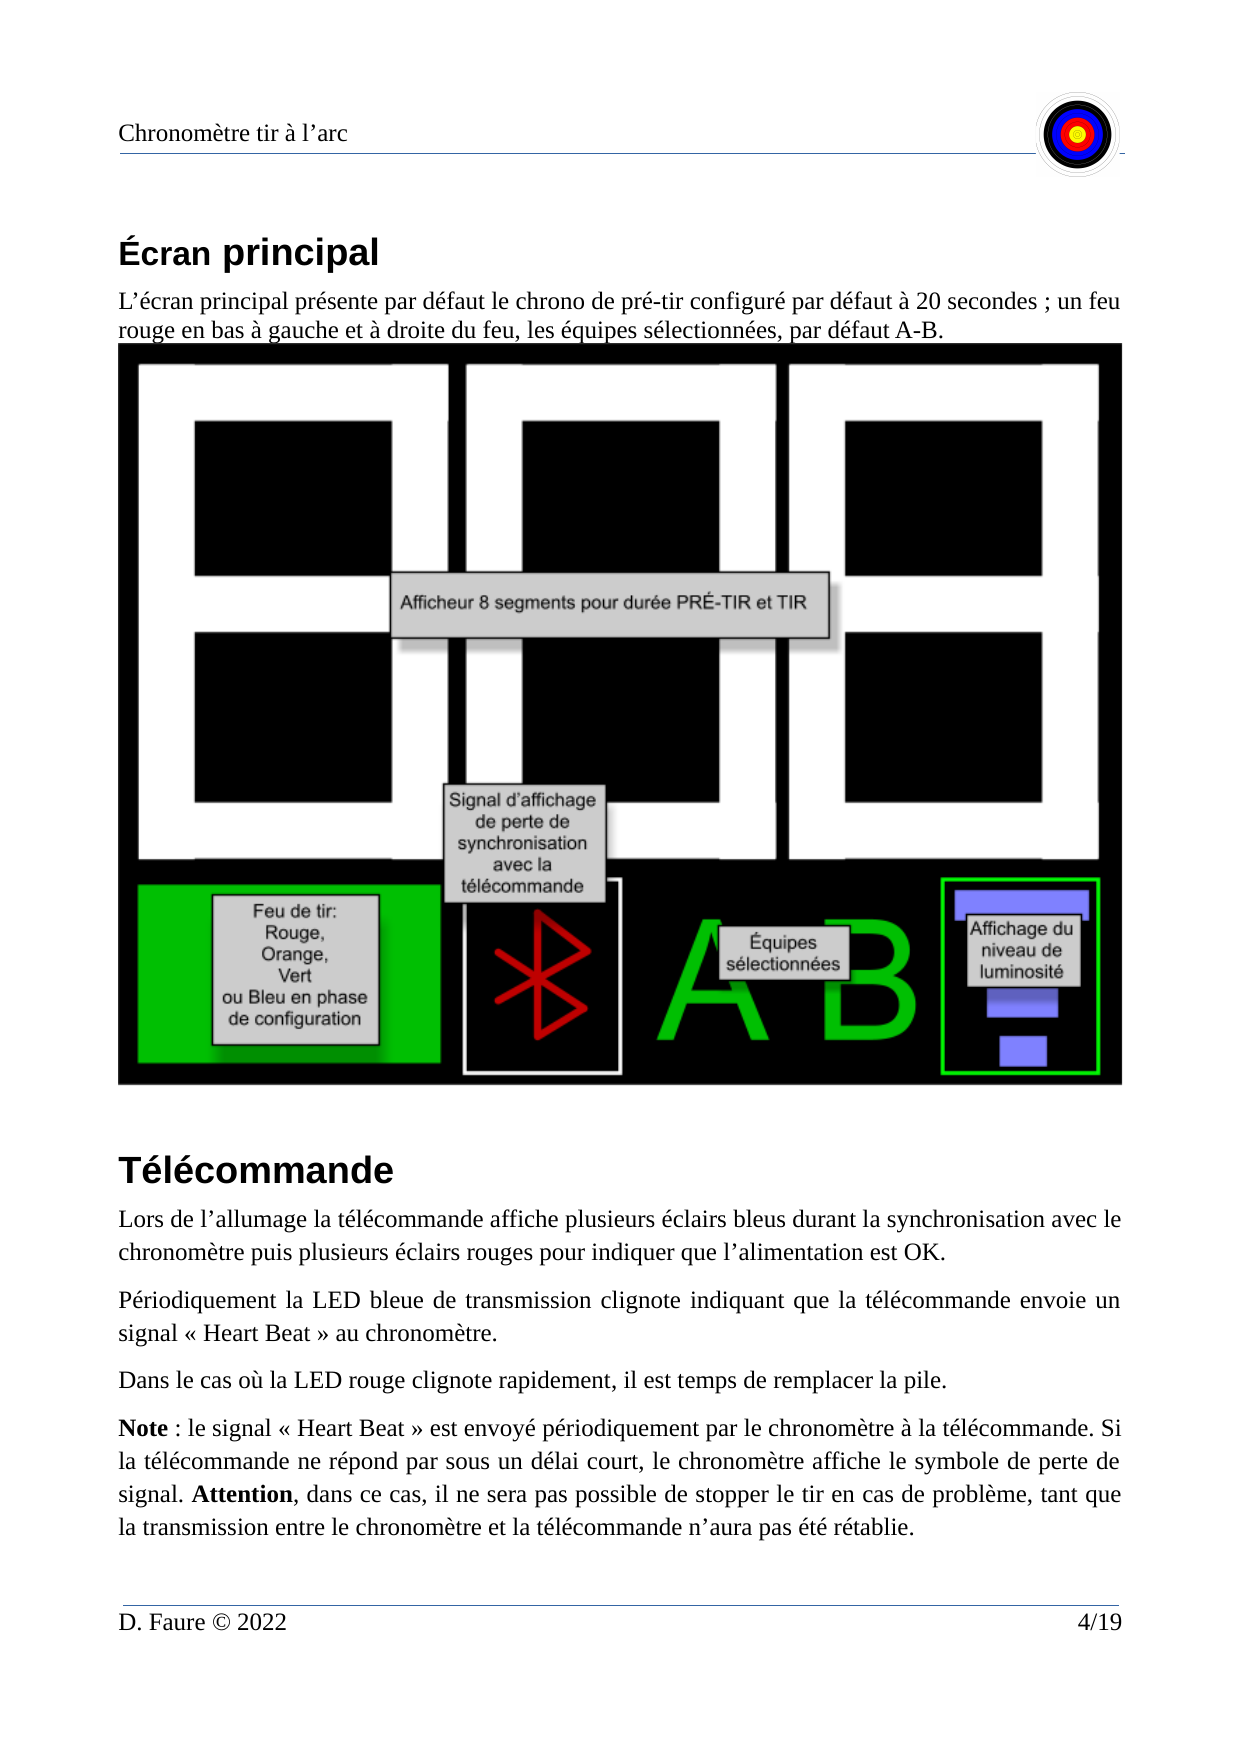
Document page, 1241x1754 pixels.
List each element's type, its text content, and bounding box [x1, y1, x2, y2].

subtitle Écran principal [118, 230, 1122, 274]
text Lors de l’allumage la télécommande affiche plusieurs éclairs bleus durant la synchronisation avec le chronomètre puis plusieurs éclairs rouges pour indiquer que l’alimentation est OK. [118, 1204, 1122, 1266]
text L’écran principal présente par défaut le chrono de pré-tir configuré par défaut à 20 secondes ; un feu rouge en bas à gauche et à droite du feu, les équipes sélectionnées, par défaut A-B. [118, 286, 1122, 343]
picture [1035, 92, 1120, 177]
picture [118, 343, 1123, 1095]
text Périodiquement la LED bleue de transmission clignote indiquant que la télécommande envoie un signal « Heart Beat » au chronomètre. [118, 1285, 1122, 1346]
text Dans le cas où la LED rouge clignote rapidement, il est temps de remplacer la pile. [118, 1365, 1122, 1394]
text Note : le signal « Heart Beat » est envoyé périodiquement par le chronomètre à la télécommande. Si la télécommande ne répond par sous un délai court, le chronomètre affiche le symbole de perte de signal. Attention, dans ce cas, il ne sera pas possible de stopper le tir en cas de problème, tant que la transmission entre le chronomètre et la télécommande n’aura pas été rétablie. [118, 1413, 1122, 1541]
subtitle Télécommande [118, 1148, 1122, 1192]
